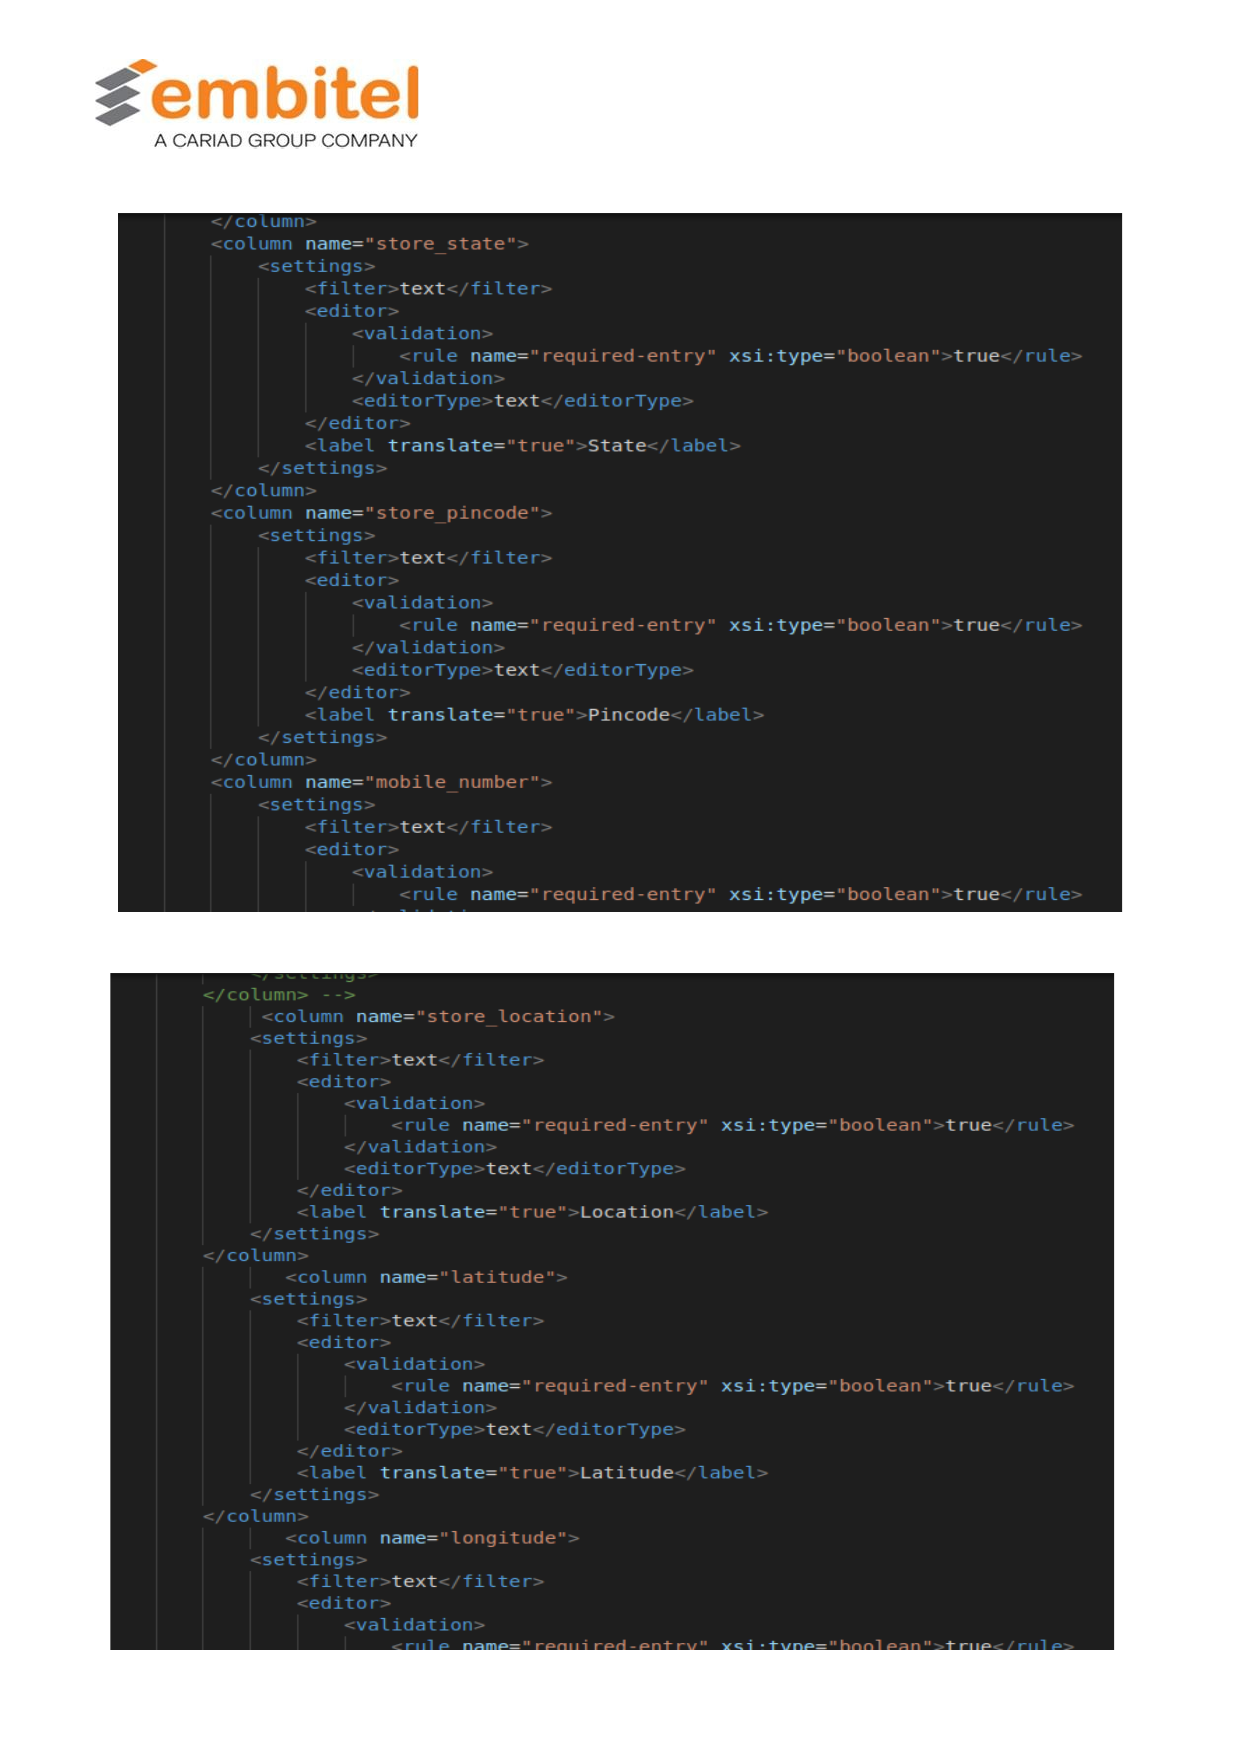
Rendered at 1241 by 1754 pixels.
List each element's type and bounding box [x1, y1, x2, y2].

picture [110, 973, 1115, 1650]
picture [118, 213, 1123, 912]
picture [95, 59, 419, 149]
